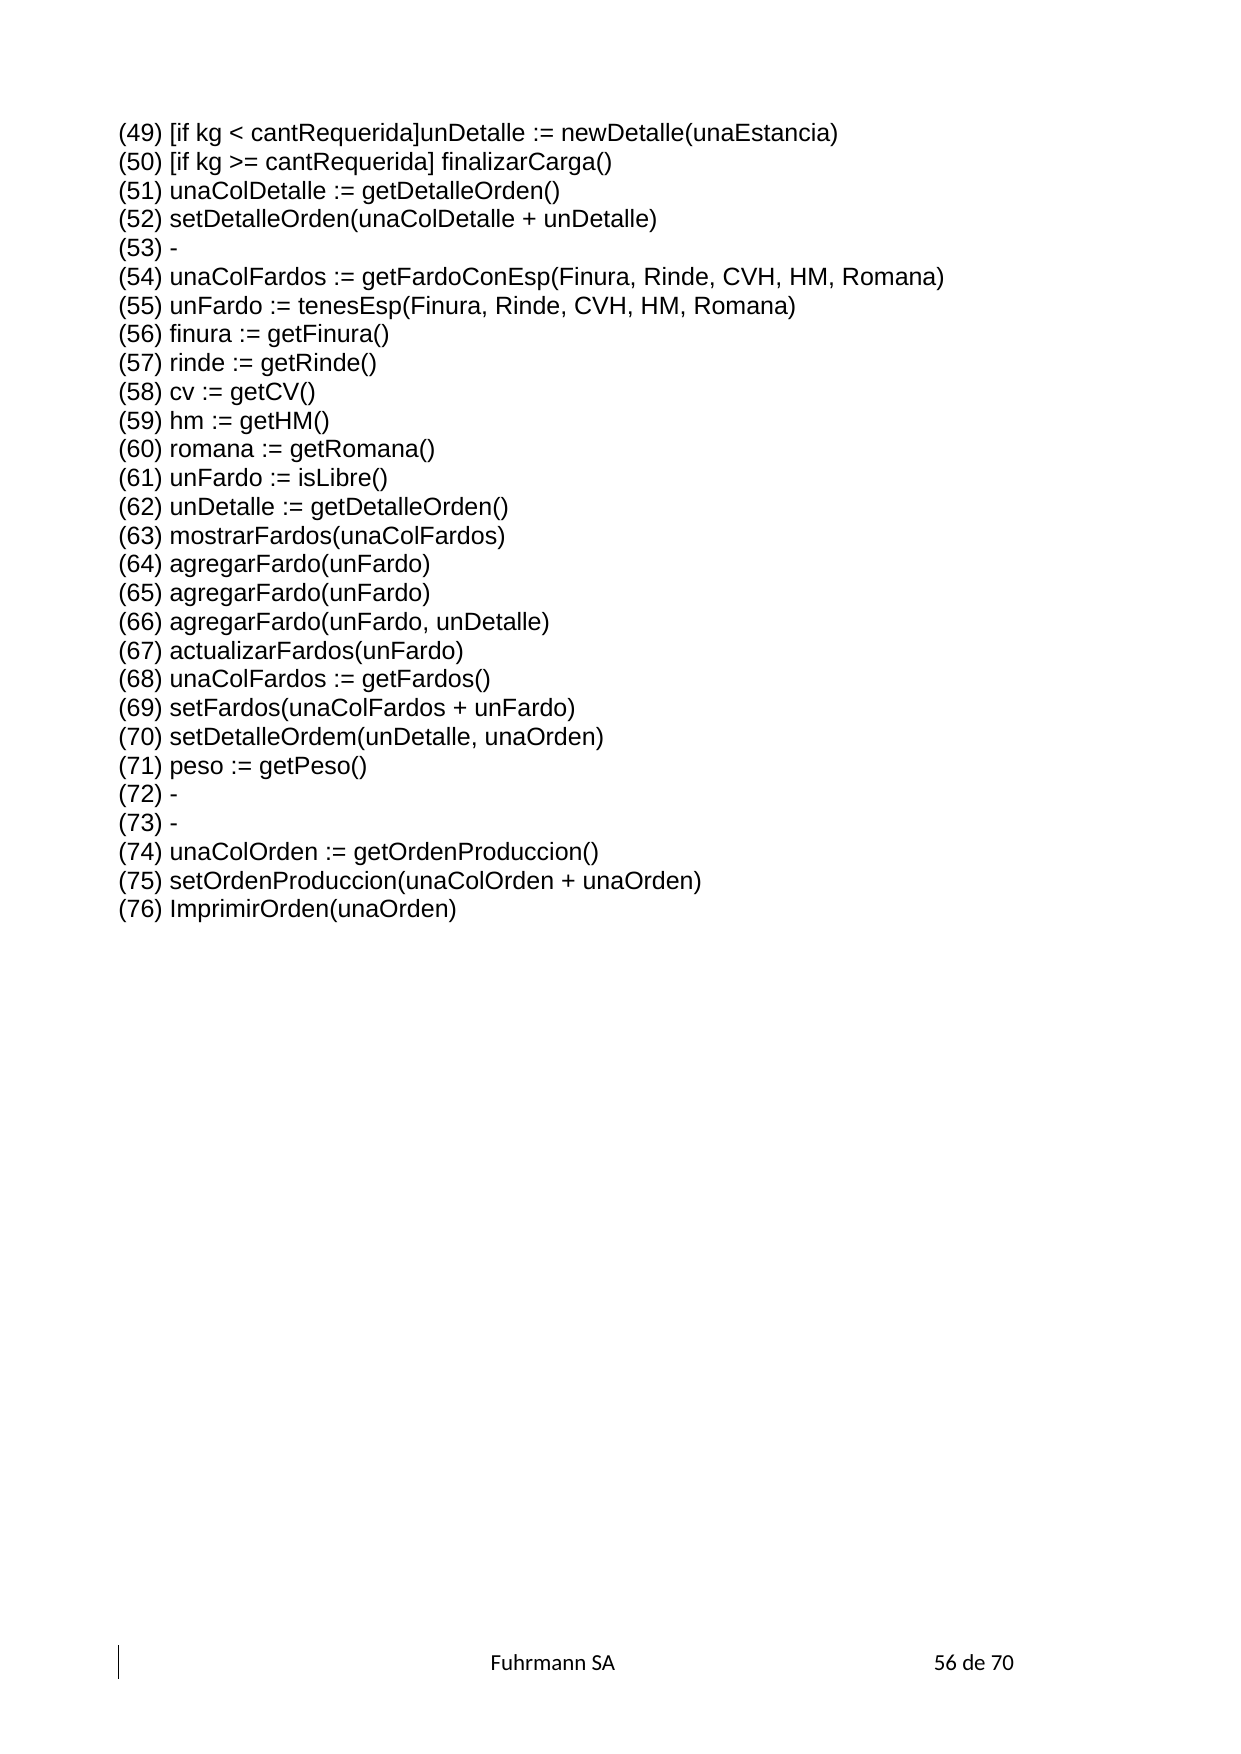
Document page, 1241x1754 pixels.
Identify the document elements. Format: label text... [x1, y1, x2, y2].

text (72) - [118, 779, 1122, 808]
text (56) finura := getFinura() [118, 319, 1122, 348]
text (57) rinde := getRinde() [118, 348, 1122, 377]
text (61) unFardo := isLibre() [118, 463, 1122, 492]
text (63) mostrarFardos(unaColFardos) [118, 521, 1122, 549]
text (60) romana := getRomana() [118, 434, 1122, 463]
text (74) unaColOrden := getOrdenProduccion() [118, 837, 1122, 866]
text (53) - [118, 233, 1122, 262]
text (66) agregarFardo(unFardo, unDetalle) [118, 607, 1122, 636]
text (73) - [118, 808, 1122, 837]
text (50) [if kg >= cantRequerida] finalizarCarga() [118, 147, 1122, 176]
text (58) cv := getCV() [118, 377, 1122, 406]
text (59) hm := getHM() [118, 406, 1122, 434]
text (75) setOrdenProduccion(unaColOrden + unaOrden) [118, 866, 1122, 894]
text (51) unaColDetalle := getDetalleOrden() [118, 176, 1122, 204]
text (69) setFardos(unaColFardos + unFardo) [118, 693, 1122, 722]
text (71) peso := getPeso() [118, 751, 1122, 779]
text (68) unaColFardos := getFardos() [118, 664, 1122, 693]
text (54) unaColFardos := getFardoConEsp(Finura, Rinde, CVH, HM, Romana) [118, 262, 1122, 291]
text (70) setDetalleOrdem(unDetalle, unaOrden) [118, 722, 1122, 751]
text (52) setDetalleOrden(unaColDetalle + unDetalle) [118, 204, 1122, 233]
text (67) actualizarFardos(unFardo) [118, 636, 1122, 664]
text (62) unDetalle := getDetalleOrden() [118, 492, 1122, 521]
text (49) [if kg < cantRequerida]unDetalle := newDetalle(unaEstancia) [118, 118, 1122, 147]
text (55) unFardo := tenesEsp(Finura, Rinde, CVH, HM, Romana) [118, 291, 1122, 319]
text (65) agregarFardo(unFardo) [118, 578, 1122, 607]
text (76) ImprimirOrden(unaOrden) [118, 894, 1122, 923]
text (64) agregarFardo(unFardo) [118, 549, 1122, 578]
